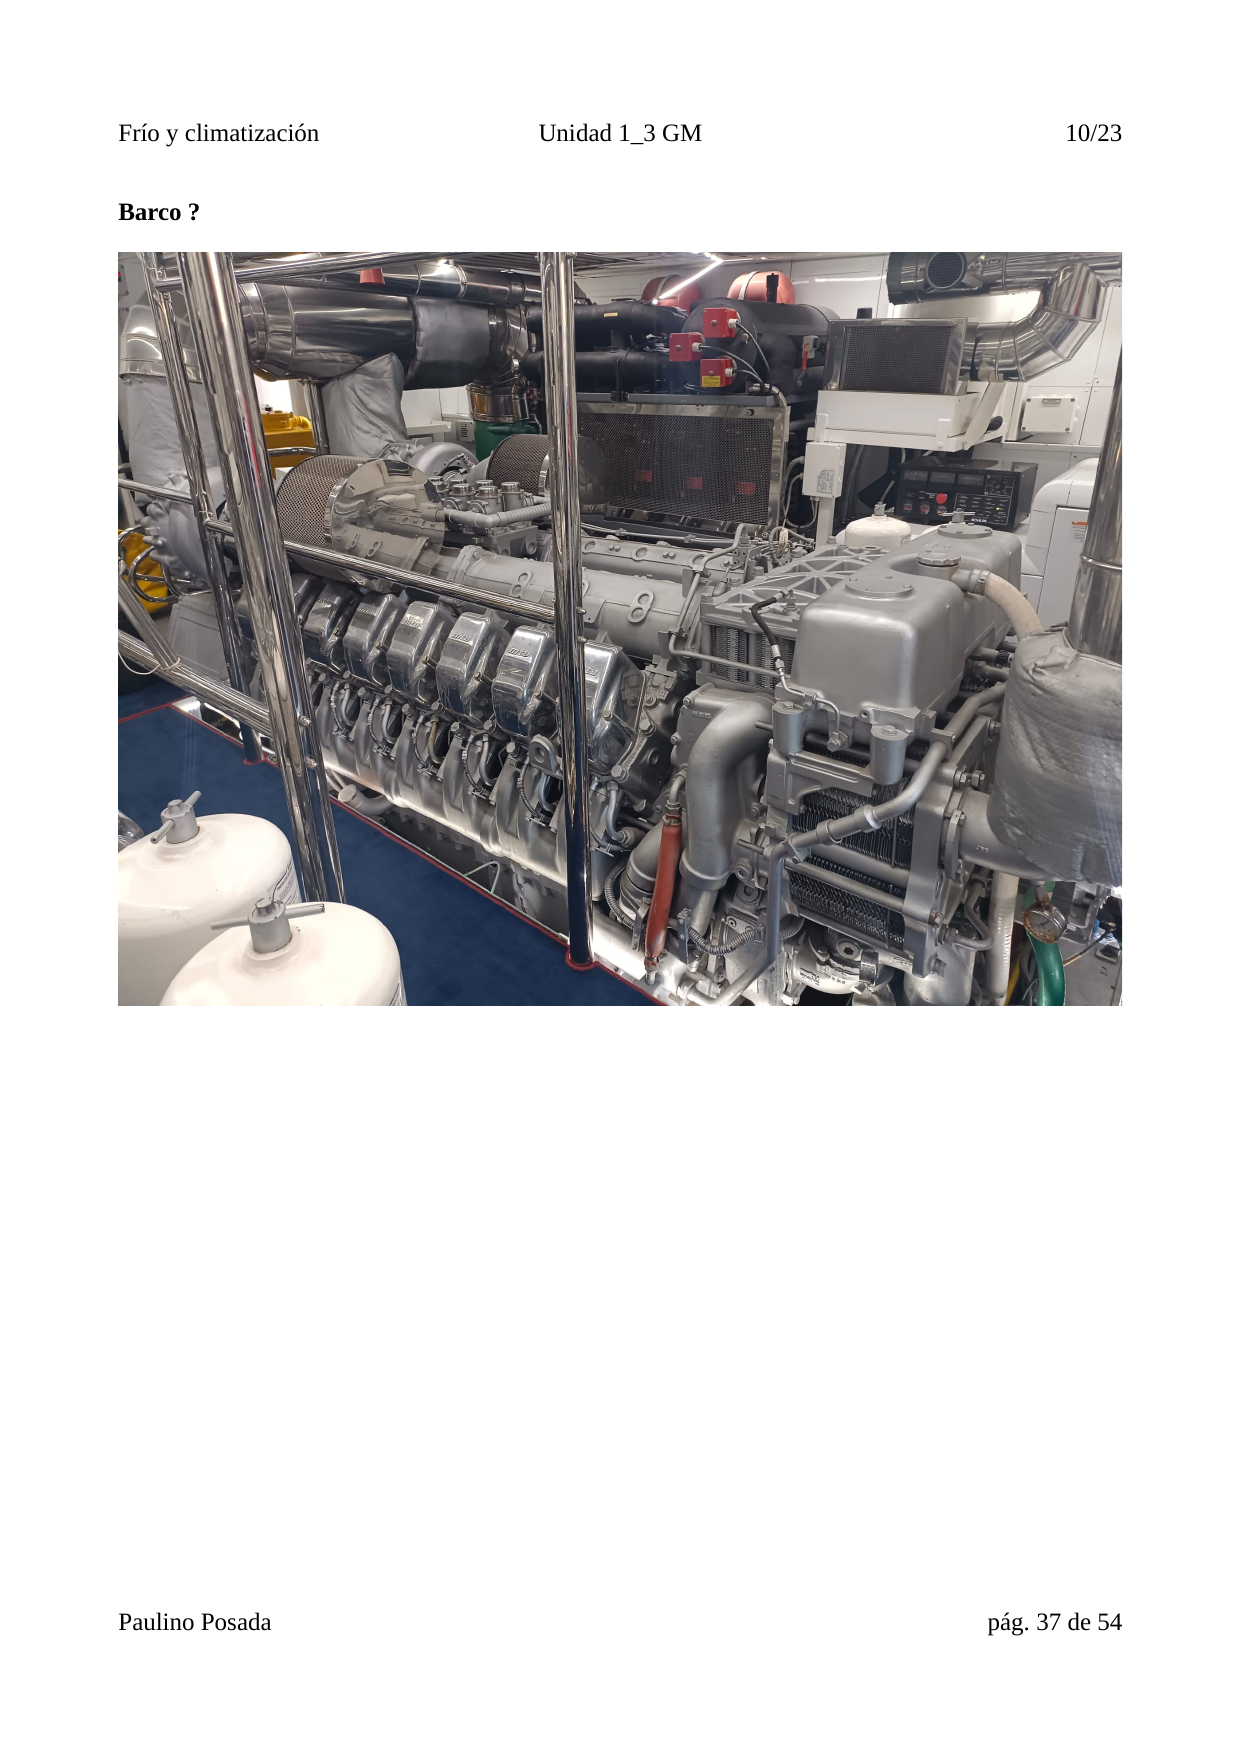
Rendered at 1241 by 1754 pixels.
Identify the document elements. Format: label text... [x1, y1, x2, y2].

text Barco ? [118, 197, 1122, 226]
picture [118, 252, 1123, 1006]
